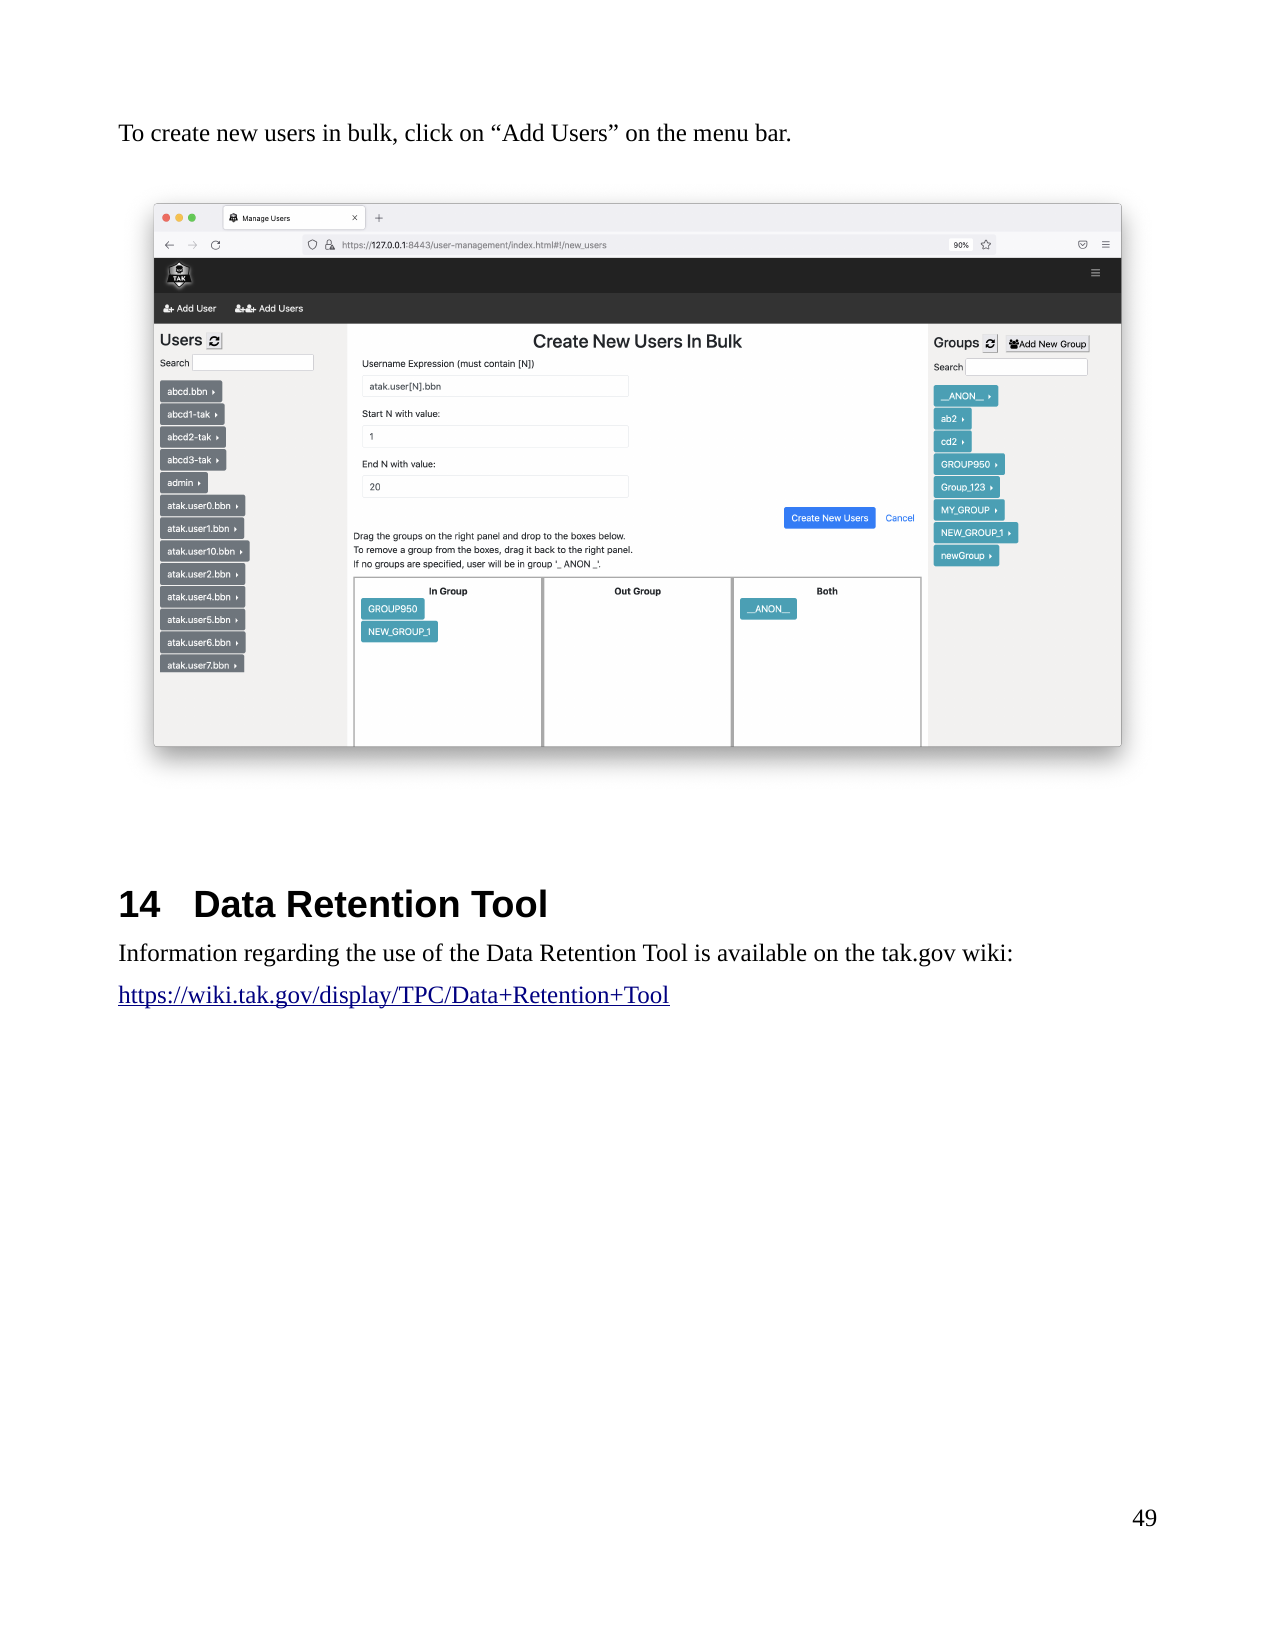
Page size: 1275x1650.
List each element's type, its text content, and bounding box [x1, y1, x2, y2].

text https://wiki.tak.gov/display/TPC/Data+Retention+Tool [118, 980, 1157, 1008]
text To create new users in bulk, click on “Add Users” on the menu bar. [118, 118, 1157, 147]
subtitle Data Retention Tool [118, 882, 1157, 926]
text Information regarding the use of the Data Retention Tool is available on the tak.gov wiki: [118, 938, 1157, 967]
picture [118, 179, 1157, 794]
